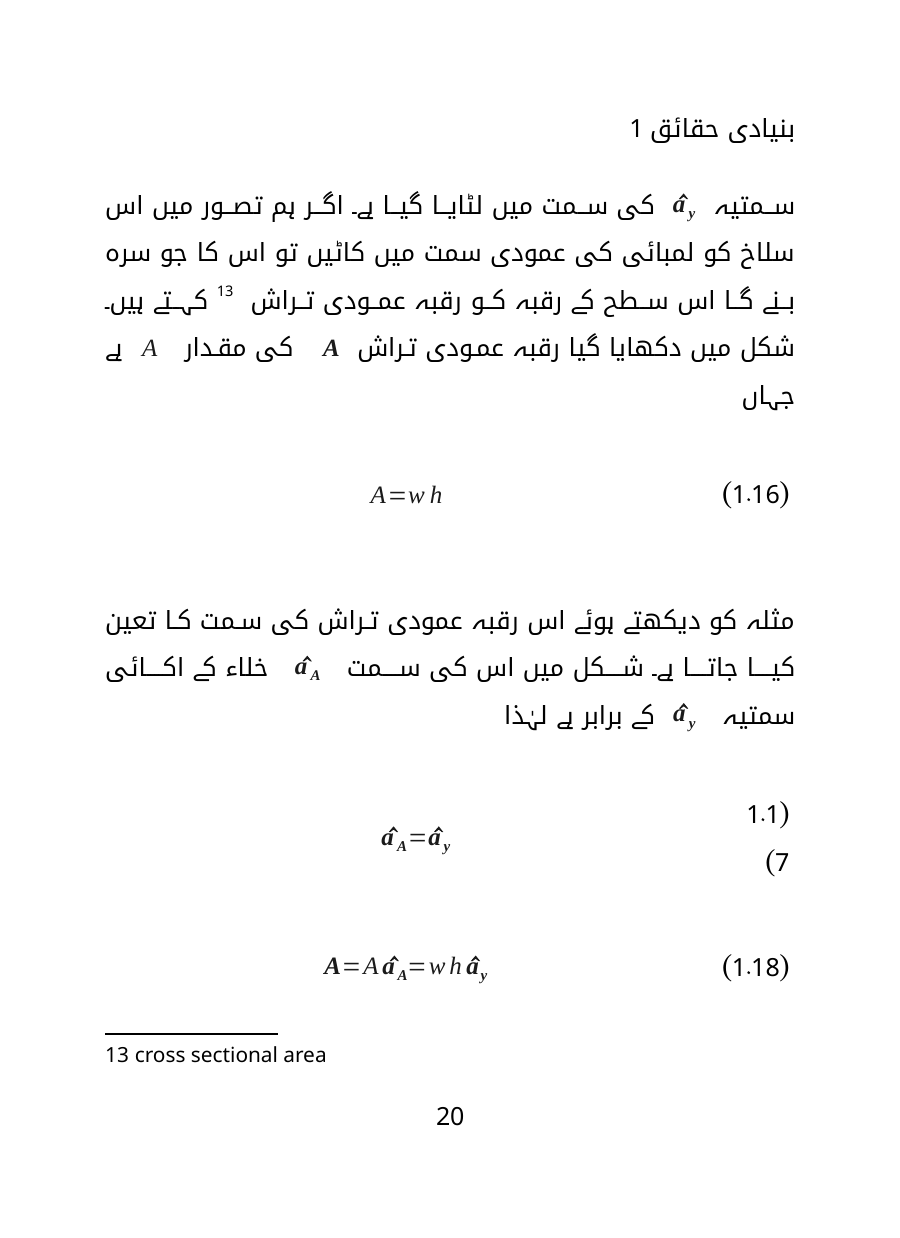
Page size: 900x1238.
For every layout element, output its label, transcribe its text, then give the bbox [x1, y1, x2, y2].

table_header [105, 786, 718, 905]
text شکل 1.7 میں ایک سلاخ دکھایا گیا ہے۔ اس کو اکائی سمتیہکی سمت میں لٹایا گیا ہے۔ اگر ہم تصور میں اس سلاخ کو لمبائی کی عمودی سمت میں کاٹیں تو اس کا جو سرہ بنے گا اس سطح کے رقبہ کو رقبہ عمودی تراش کہتے ہیں۔ شکل میں دکھایا گیا رقبہ عمودی تراش کی مقدار ہے جہاں [105, 182, 795, 419]
table_header [105, 466, 697, 537]
text مثلہ کو دیکھتے ہوئے اس رقبہ عمودی تراش کی سمت کا تعین کیا جاتا ہے۔ شکل میں اس کی سمت خلاء کے اکائی سمتیہ کے برابر ہے لہٰذا [105, 597, 795, 739]
table_header [105, 939, 696, 1010]
text cross sectional area [105, 1040, 795, 1068]
table_header (1.18) [696, 939, 795, 1010]
table_header (1.17) [718, 786, 795, 905]
table_header (1.16) [697, 466, 795, 537]
